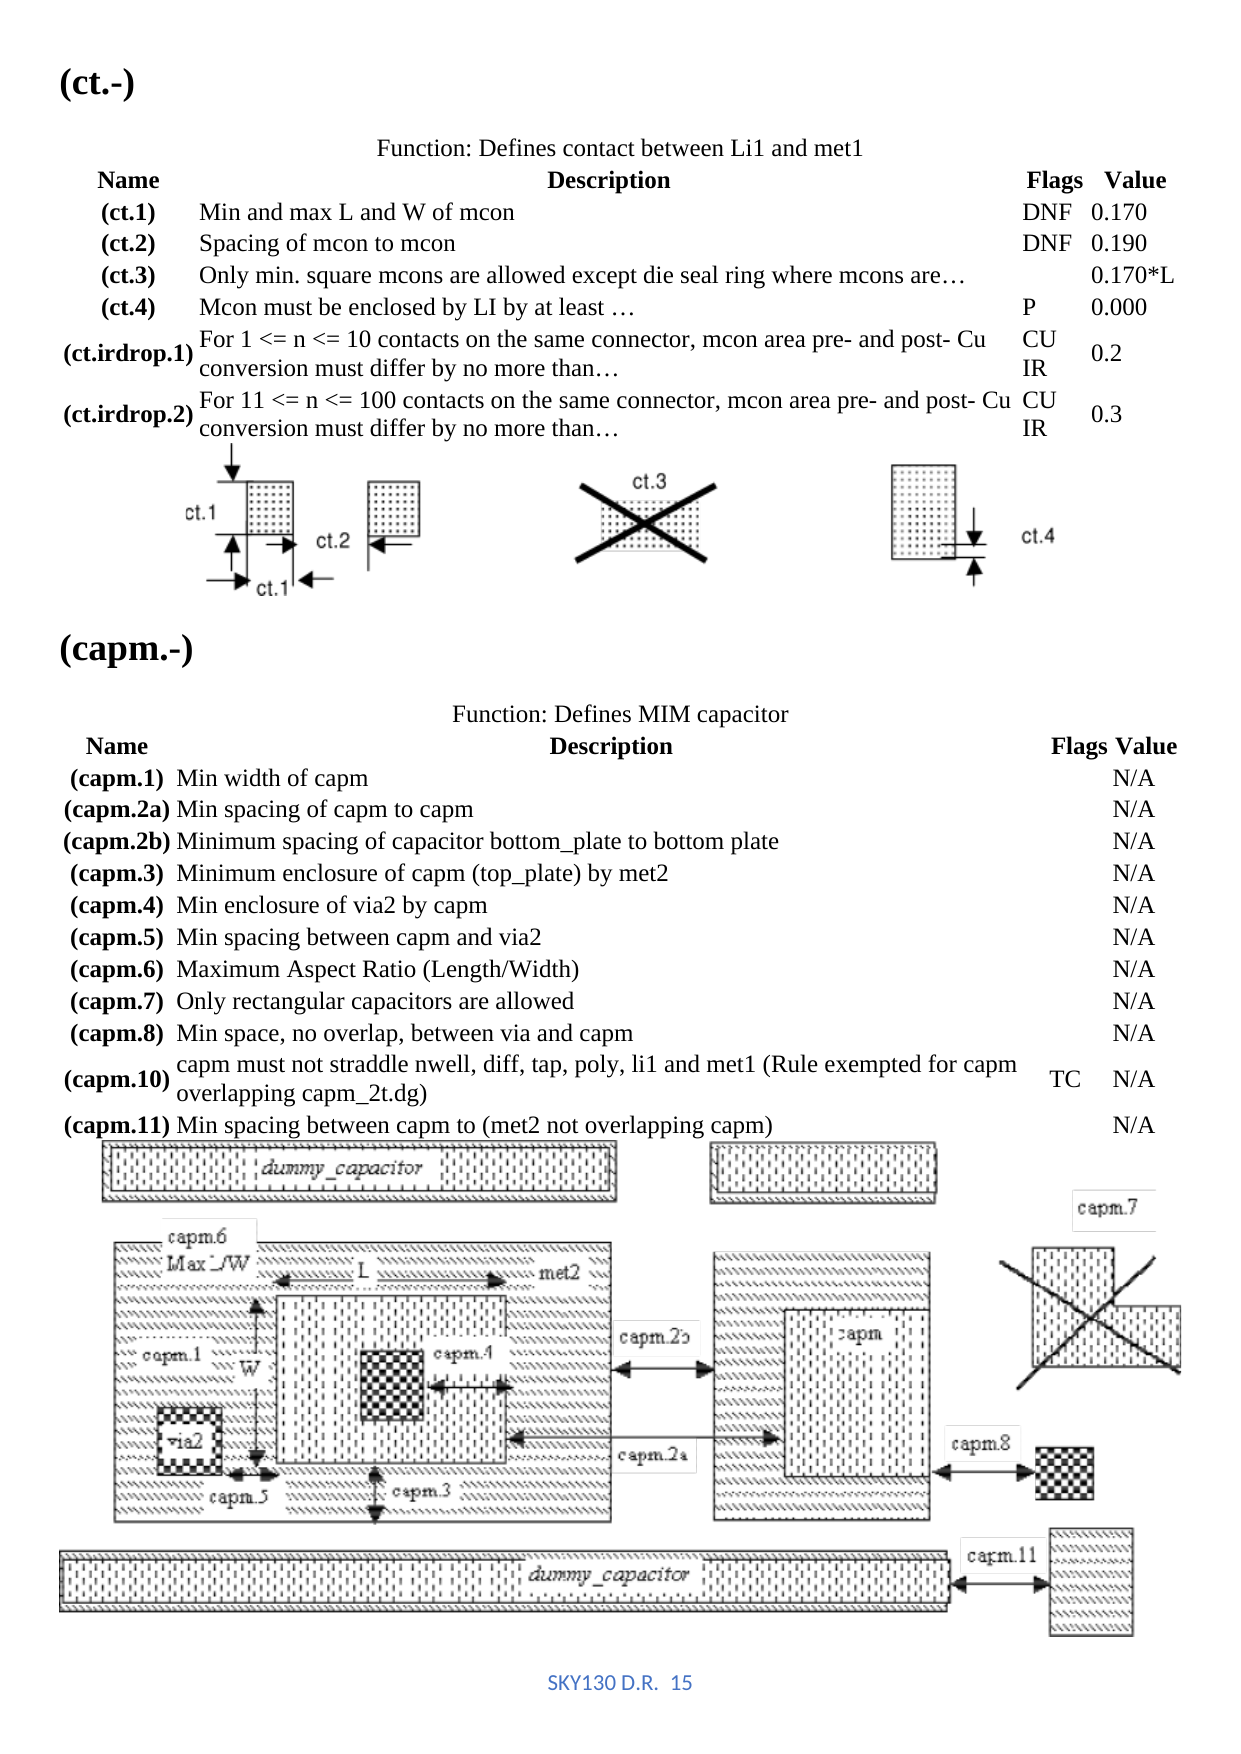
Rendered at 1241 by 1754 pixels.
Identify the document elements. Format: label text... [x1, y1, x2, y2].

table_cell (capm.8) [59, 1016, 174, 1048]
table_cell Description [198, 163, 1020, 195]
table_cell Min and max L and W of mcon [198, 195, 1020, 227]
table_cell Name [59, 729, 174, 761]
table_cell Description [175, 729, 1048, 761]
picture [185, 443, 1055, 596]
table_cell (ct.4) [59, 291, 197, 323]
table_cell Min spacing between capm to (met2 not overlapping capm) [175, 1109, 1048, 1140]
table_cell capm must not straddle nwell, diff, tap, poly, li1 and met1 (Rule exempted for capm overlapping capm_2t.dg) [175, 1048, 1048, 1108]
table_header Function: Defines contact between Li1 and met1 [59, 131, 1181, 163]
table_cell (capm.7) [59, 984, 174, 1016]
table_cell (capm.1) [59, 761, 174, 793]
table_cell (ct.irdrop.2) [59, 383, 197, 444]
table_cell DNF [1020, 195, 1089, 227]
table_cell Min width of capm [175, 761, 1048, 793]
table_cell Only rectangular capacitors are allowed [175, 984, 1048, 1016]
table_cell 0.3 [1089, 383, 1181, 444]
table_cell Value [1089, 163, 1181, 195]
table_cell 0.170 [1089, 195, 1181, 227]
table_cell (capm.4) [59, 889, 174, 920]
table_cell N/A [1111, 889, 1181, 920]
table_cell [1048, 825, 1111, 857]
subtitle (ct.-) [59, 59, 1181, 102]
table_cell (ct.2) [59, 227, 197, 259]
picture [59, 1140, 1182, 1637]
table_cell N/A [1111, 825, 1181, 857]
table_cell N/A [1111, 1048, 1181, 1108]
table_cell (ct.3) [59, 259, 197, 291]
table_cell Minimum enclosure of capm (top_plate) by met2 [175, 857, 1048, 888]
table_cell Min enclosure of via2 by capm [175, 889, 1048, 920]
table_cell (capm.11) [59, 1109, 174, 1140]
table_cell [1020, 259, 1089, 291]
table_cell (capm.2a) [59, 793, 174, 825]
table_cell 0.2 [1089, 323, 1181, 383]
table_cell (ct.irdrop.1) [59, 323, 197, 383]
table_cell Flags [1048, 729, 1111, 761]
table_cell [1048, 889, 1111, 920]
table_cell CU IR [1020, 323, 1089, 383]
table_cell [1048, 761, 1111, 793]
table_cell N/A [1111, 984, 1181, 1016]
table_cell [1048, 857, 1111, 888]
table_cell N/A [1111, 952, 1181, 984]
table_cell 0.170*L [1089, 259, 1181, 291]
table_cell N/A [1111, 761, 1181, 793]
table_cell (capm.10) [59, 1048, 174, 1108]
table_cell Name [59, 163, 197, 195]
table_cell (capm.5) [59, 920, 174, 952]
table_cell Minimum spacing of capacitor bottom_plate to bottom plate [175, 825, 1048, 857]
table_cell TC [1048, 1048, 1111, 1108]
table_cell [1048, 793, 1111, 825]
table_cell Min spacing of capm to capm [175, 793, 1048, 825]
table_cell N/A [1111, 857, 1181, 888]
table_cell Value [1111, 729, 1181, 761]
table_cell (capm.3) [59, 857, 174, 888]
table_cell [1048, 1016, 1111, 1048]
table_cell CU IR [1020, 383, 1089, 444]
table_cell (ct.1) [59, 195, 197, 227]
table_cell Min spacing between capm and via2 [175, 920, 1048, 952]
table_header Function: Defines MIM capacitor [59, 697, 1181, 729]
table_cell [1048, 952, 1111, 984]
table_cell Maximum Aspect Ratio (Length/Width) [175, 952, 1048, 984]
table_cell N/A [1111, 920, 1181, 952]
table_cell [1048, 984, 1111, 1016]
table_cell Spacing of mcon to mcon [198, 227, 1020, 259]
table_cell Mcon must be enclosed by LI by at least … [198, 291, 1020, 323]
table_cell (capm.6) [59, 952, 174, 984]
table_cell For 1 <= n <= 10 contacts on the same connector, mcon area pre- and post- Cu conversion must differ by no more than… [198, 323, 1020, 383]
table_cell N/A [1111, 793, 1181, 825]
table_cell Only min. square mcons are allowed except die seal ring where mcons are… [198, 259, 1020, 291]
table_cell N/A [1111, 1016, 1181, 1048]
subtitle (capm.-) [59, 625, 1181, 668]
table_cell N/A [1111, 1109, 1181, 1140]
table_cell Flags [1020, 163, 1089, 195]
table_cell [1048, 920, 1111, 952]
table_cell Min space, no overlap, between via and capm [175, 1016, 1048, 1048]
table_cell 0.000 [1089, 291, 1181, 323]
table_cell For 11 <= n <= 100 contacts on the same connector, mcon area pre- and post- Cu conversion must differ by no more than… [198, 383, 1020, 443]
table_cell (capm.2b) [59, 825, 174, 857]
table_cell 0.190 [1089, 227, 1181, 259]
table_cell DNF [1020, 227, 1089, 259]
table_cell P [1020, 291, 1089, 323]
table_cell [1048, 1109, 1111, 1140]
